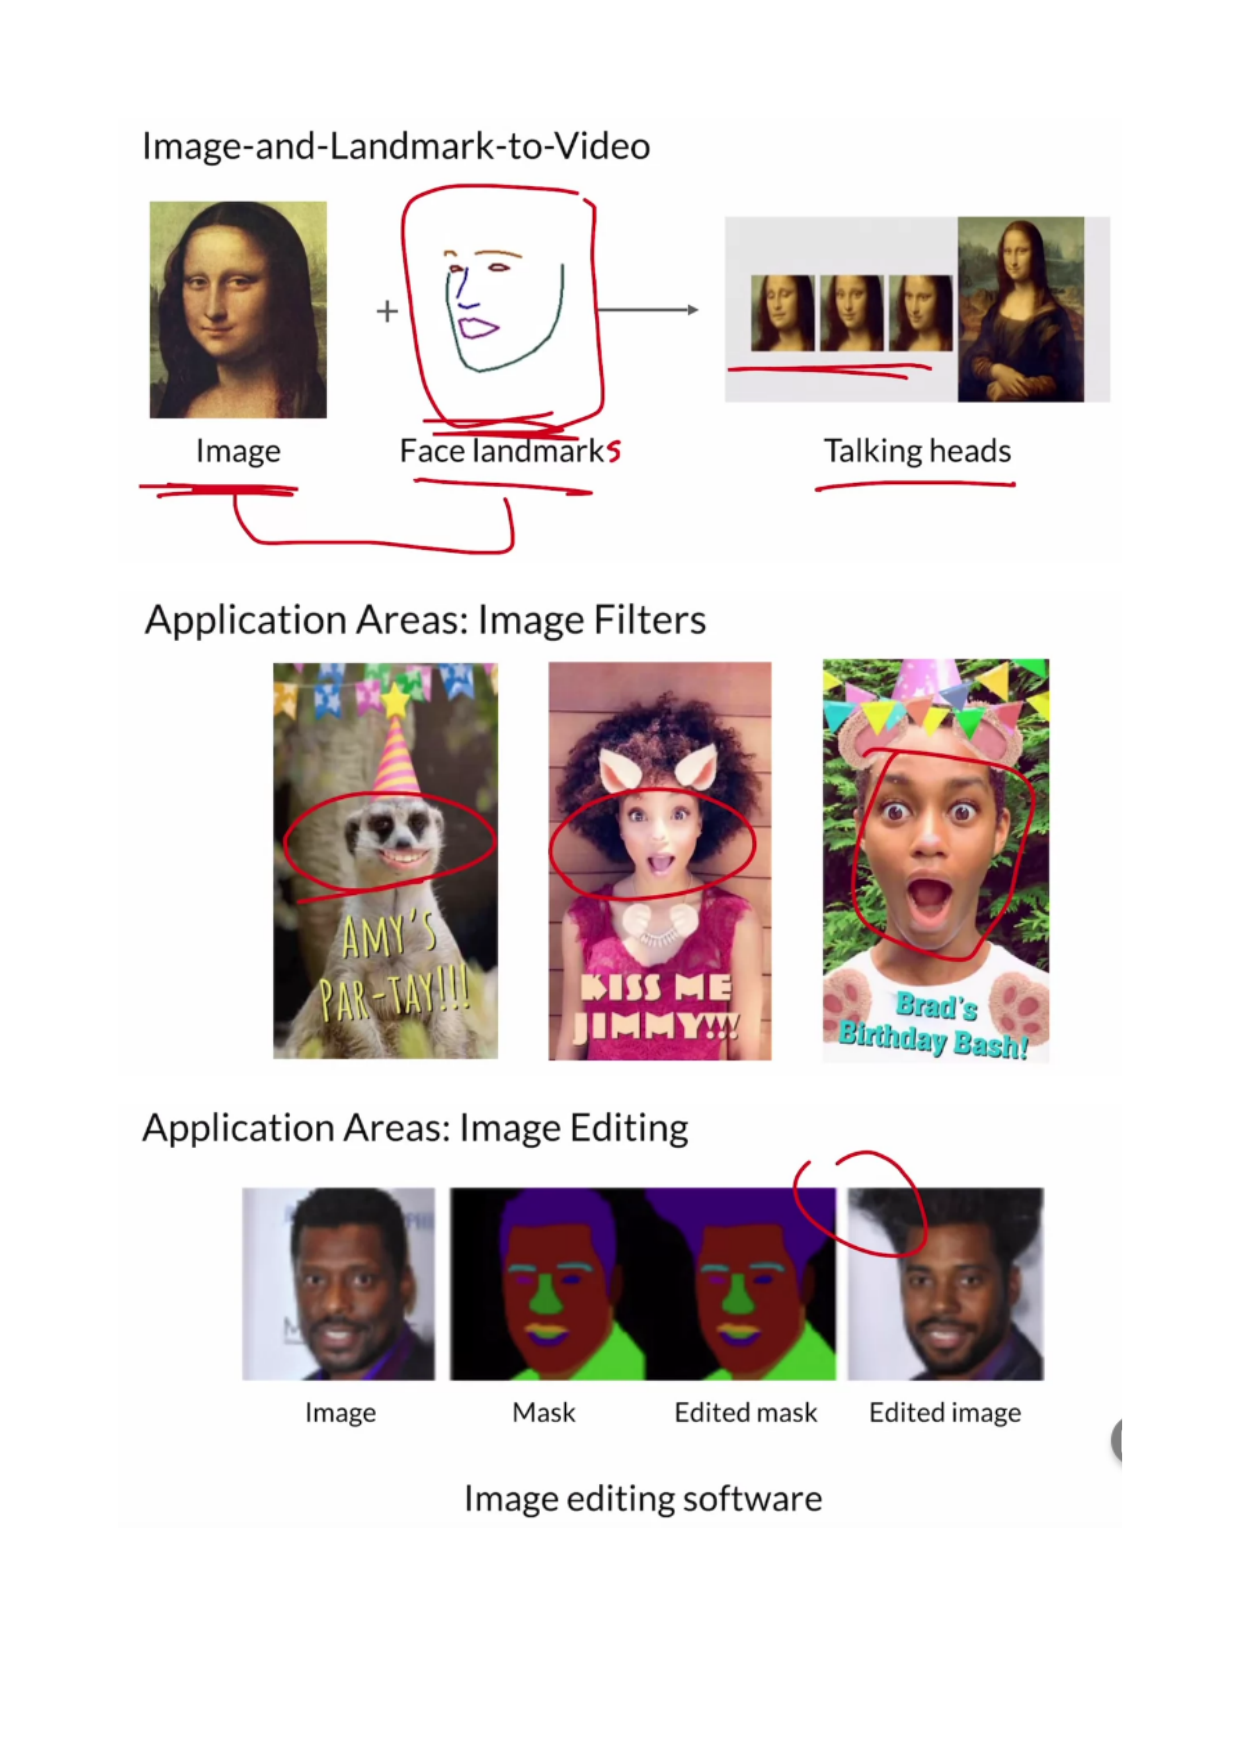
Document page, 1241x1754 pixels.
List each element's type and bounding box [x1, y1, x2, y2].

picture [118, 118, 1123, 563]
picture [118, 591, 1123, 1076]
picture [118, 1104, 1123, 1528]
